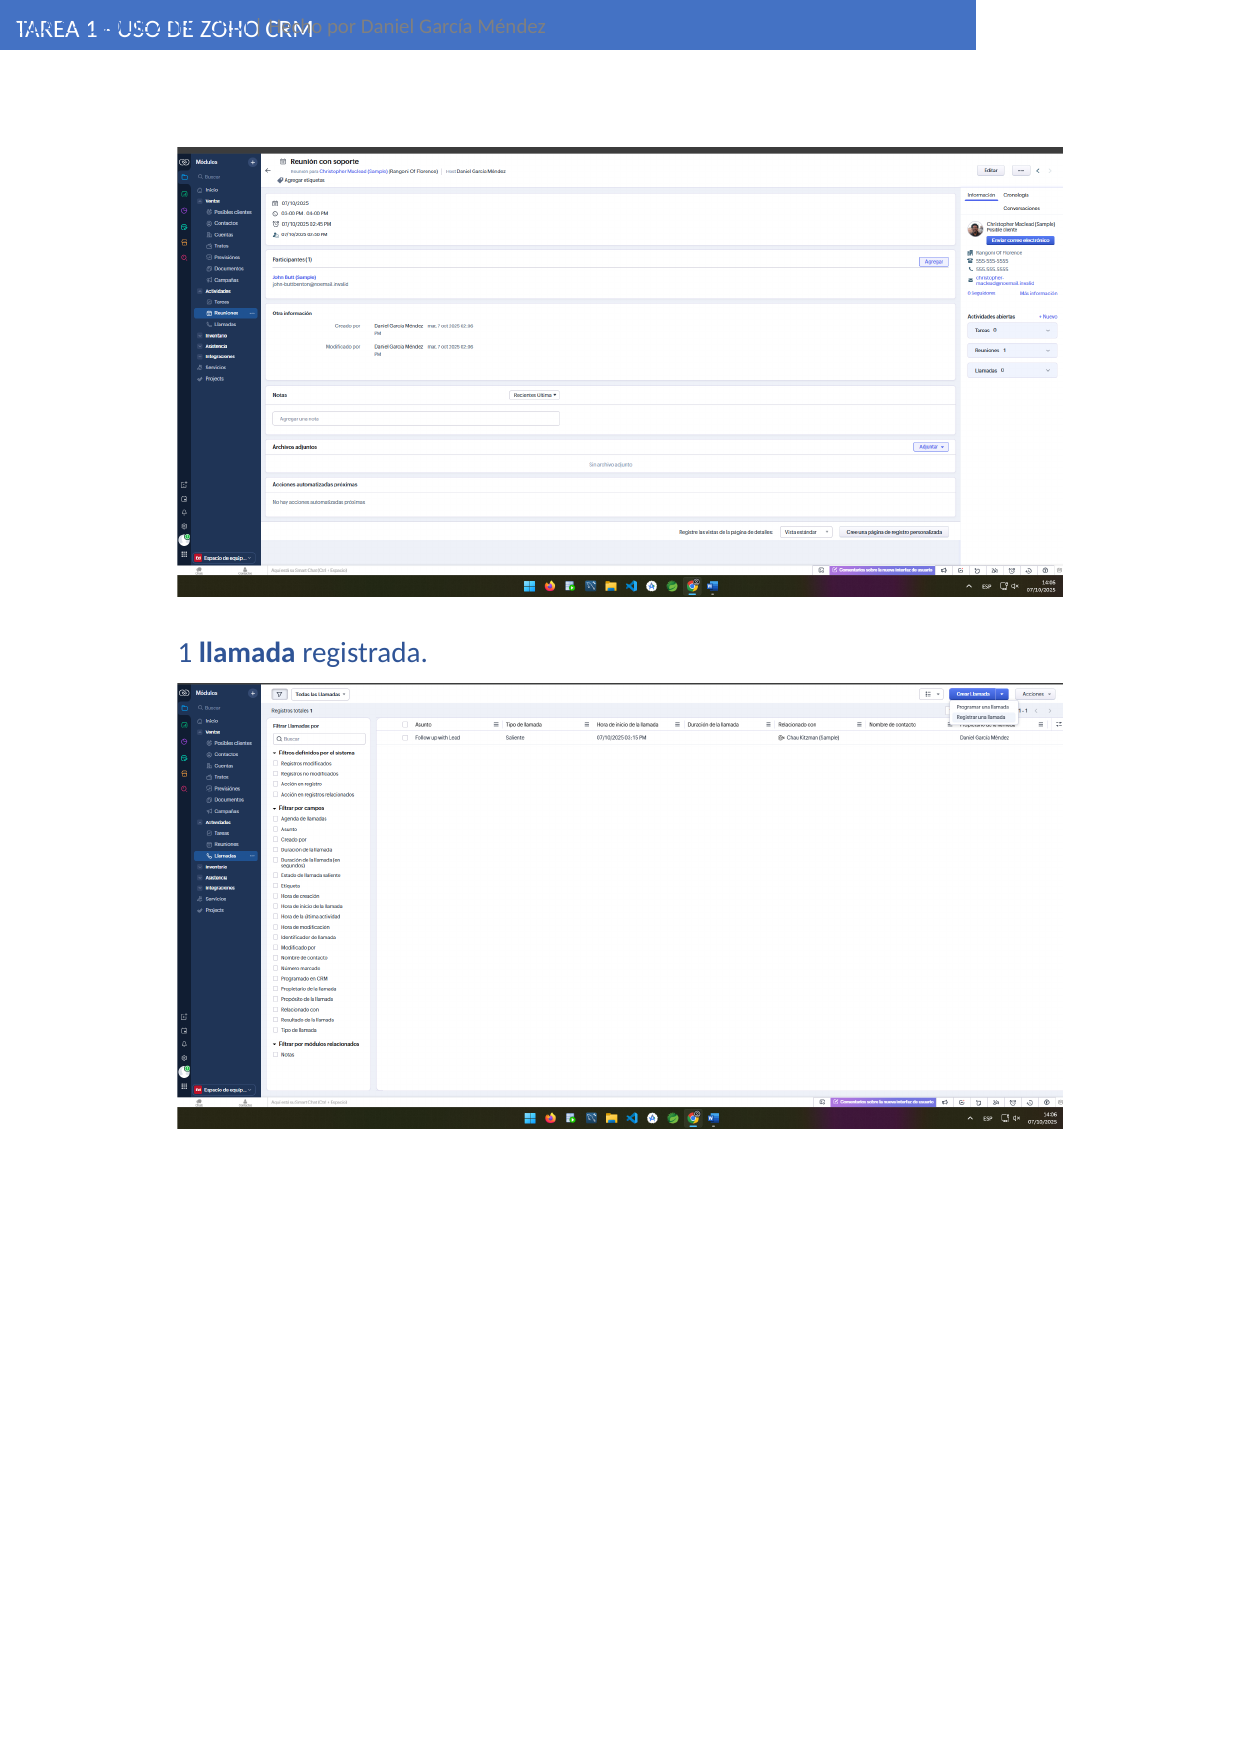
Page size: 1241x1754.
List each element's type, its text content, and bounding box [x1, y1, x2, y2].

subtitle 1 llamada registrada. [177, 634, 1063, 670]
